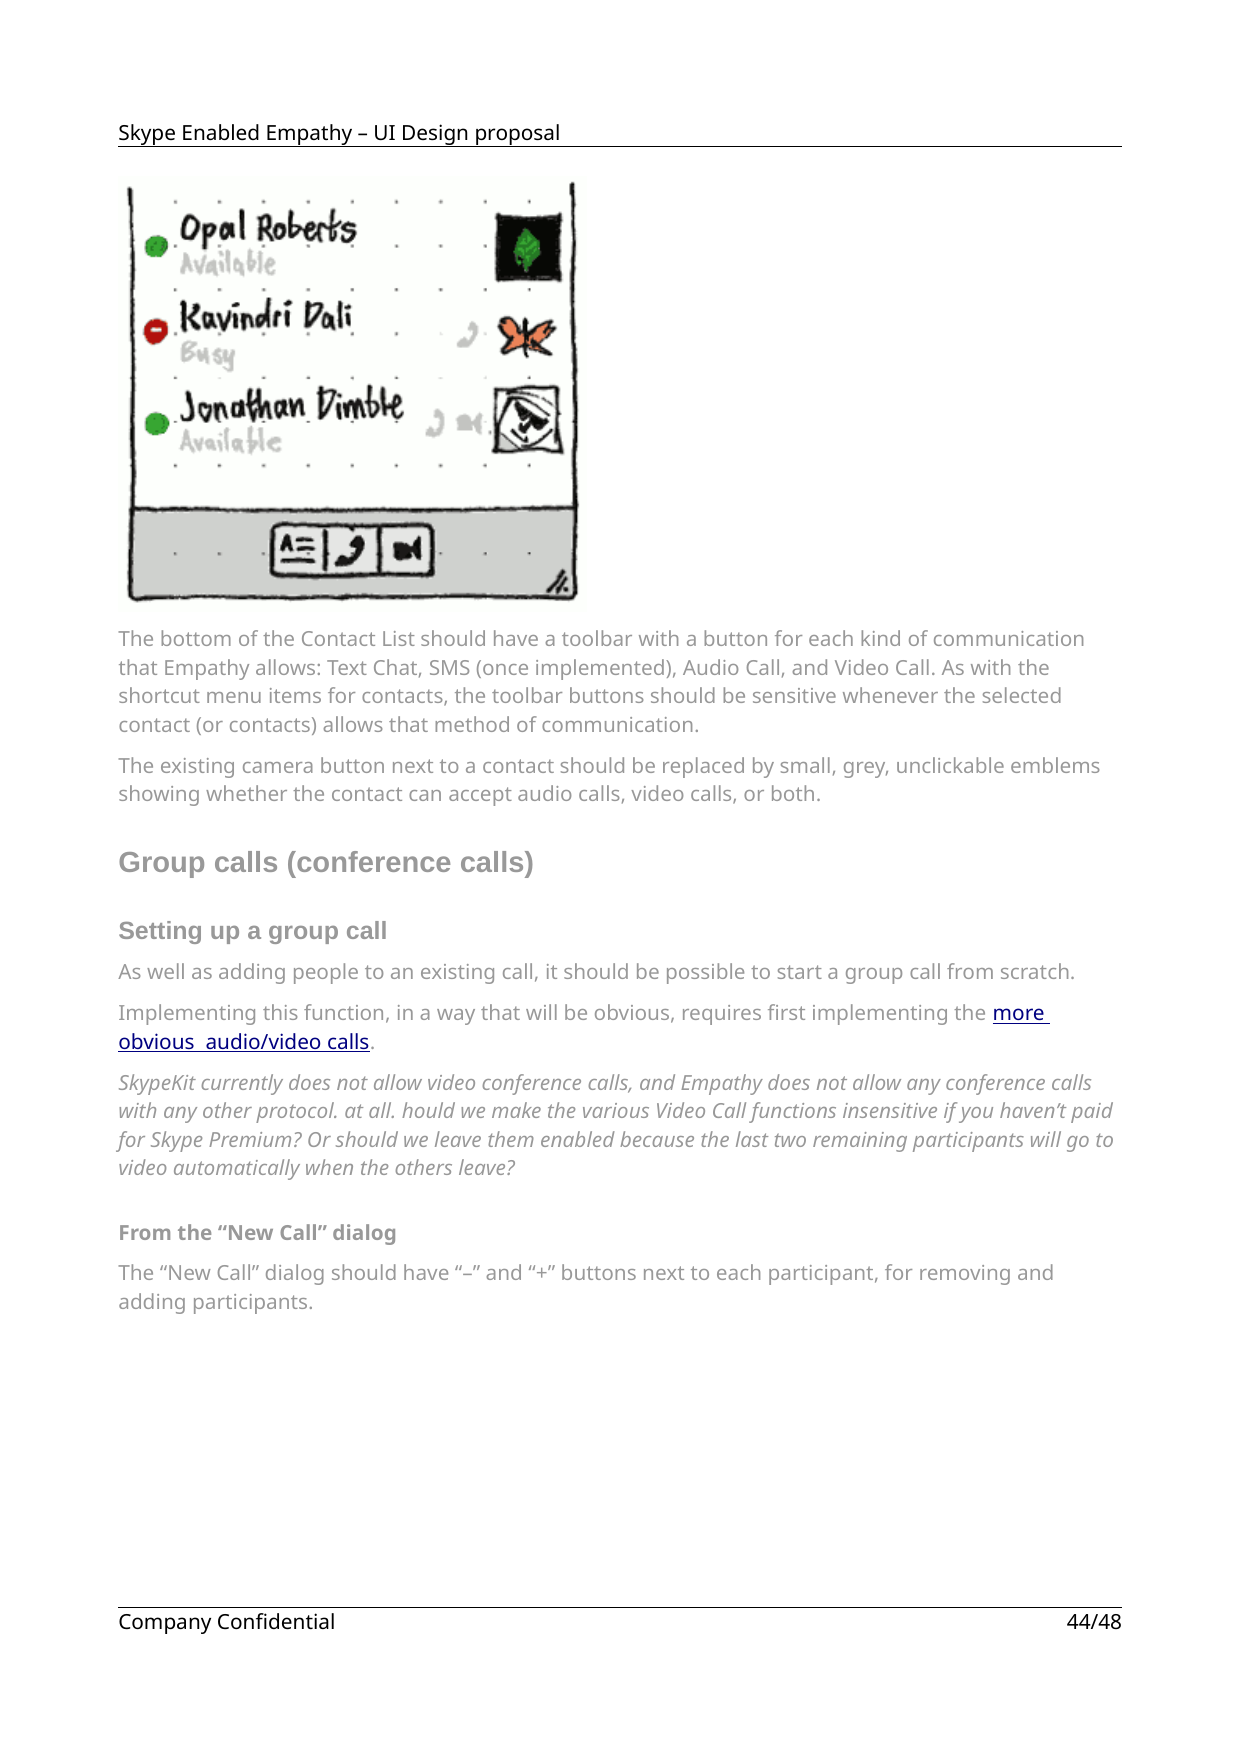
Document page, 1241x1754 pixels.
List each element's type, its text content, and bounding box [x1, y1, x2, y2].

subtitle Setting up a group call [118, 916, 1122, 945]
text As well as adding people to an existing call, it should be possible to start a group call from scratch. [118, 957, 1122, 986]
text The “New Call” dialog should have “–” and “+” buttons next to each participant, for removing and adding participants. [118, 1258, 1122, 1315]
text Implementing this function, in a way that will be obvious, requires first implementing the more obvious audio/video calls. [118, 998, 1122, 1055]
text The existing camera button next to a contact should be replaced by small, grey, unclickable emblems showing whether the contact can accept audio calls, video calls, or both. [118, 751, 1122, 808]
subtitle Group calls (conference calls) [118, 845, 1122, 879]
picture [118, 176, 587, 612]
subtitle From the “New Call” dialog [118, 1218, 1122, 1246]
text The bottom of the Contact List should have a toolbar with a button for each kind of communication that Empathy allows: Text Chat, SMS (once implemented), Audio Call, and Video Call. As with the shortcut menu items for contacts, the toolbar buttons should be sensitive whenever the selected contact (or contacts) allows that method of communication. [118, 624, 1122, 738]
text SkypeKit currently does not allow video conference calls, and Empathy does not allow any conference calls with any other protocol. at all. hould we make the various Video Call functions insensitive if you haven’t paid for Skype Premium? Or should we leave them enabled because the last two remaining participants will go to video automatically when the others leave? [118, 1068, 1122, 1182]
